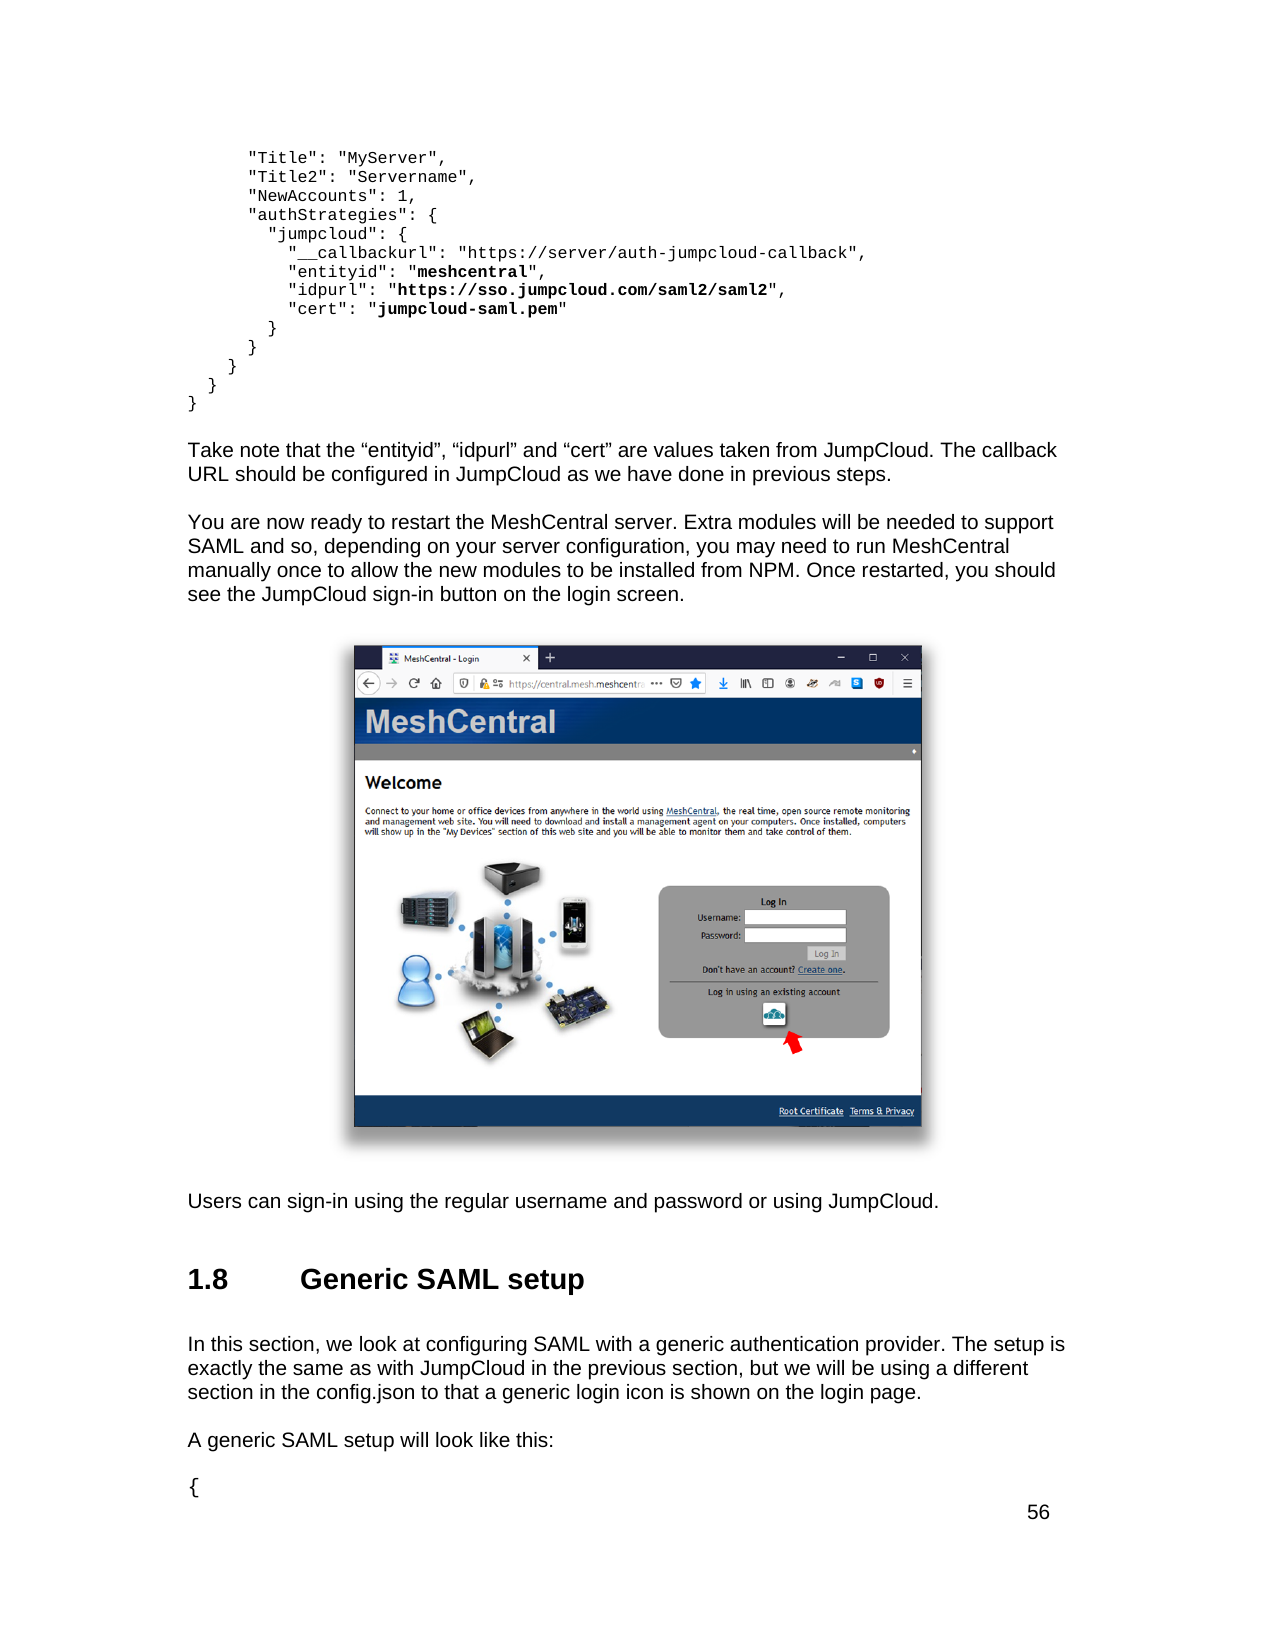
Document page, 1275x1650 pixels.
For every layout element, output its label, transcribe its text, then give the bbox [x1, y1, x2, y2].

text } [187, 338, 1087, 357]
text "authStrategies": { [187, 207, 1087, 225]
subtitle Generic SAML setup [187, 1262, 1087, 1296]
text Users can sign-in using the regular username and password or using JumpCloud. [187, 1189, 1087, 1213]
text In this section, we look at configuring SAML with a generic authentication provider. The setup is exactly the same as with JumpCloud in the previous section, but we will be using a different section in the config.json to that a generic login icon is shown on the login page. [187, 1332, 1087, 1404]
text } [187, 376, 1087, 395]
text You are now ready to restart the MeshCentral server. Extra modules will be needed to support SAML and so, depending on your server configuration, you may need to run MeshCentral manually once to allow the new modules to be installed from NPM. Once restarted, you should see the JumpCloud sign-in button on the login screen. [187, 510, 1087, 606]
text "Title": "MyServer", [187, 150, 1087, 169]
text "entityid": "meshcentral", [187, 263, 1087, 282]
text "Title2": "Servername", [187, 169, 1087, 188]
text { [187, 1476, 1087, 1499]
text Take note that the “entityid”, “idpurl” and “cert” are values taken from JumpCloud. The callback URL should be configured in JumpCloud as we have done in previous steps. [187, 438, 1087, 486]
text "NewAccounts": 1, [187, 188, 1087, 207]
text "jumpcloud": { [187, 225, 1087, 244]
text } [187, 320, 1087, 338]
text "idpurl": "https://sso.jumpcloud.com/saml2/saml2", [187, 282, 1087, 301]
text "cert": "jumpcloud-saml.pem" [187, 301, 1087, 320]
text } [187, 357, 1087, 376]
text "__callbackurl": "https://server/auth-jumpcloud-callback", [187, 244, 1087, 263]
text } [187, 395, 1087, 414]
text A generic SAML setup will look like this: [187, 1428, 1087, 1452]
